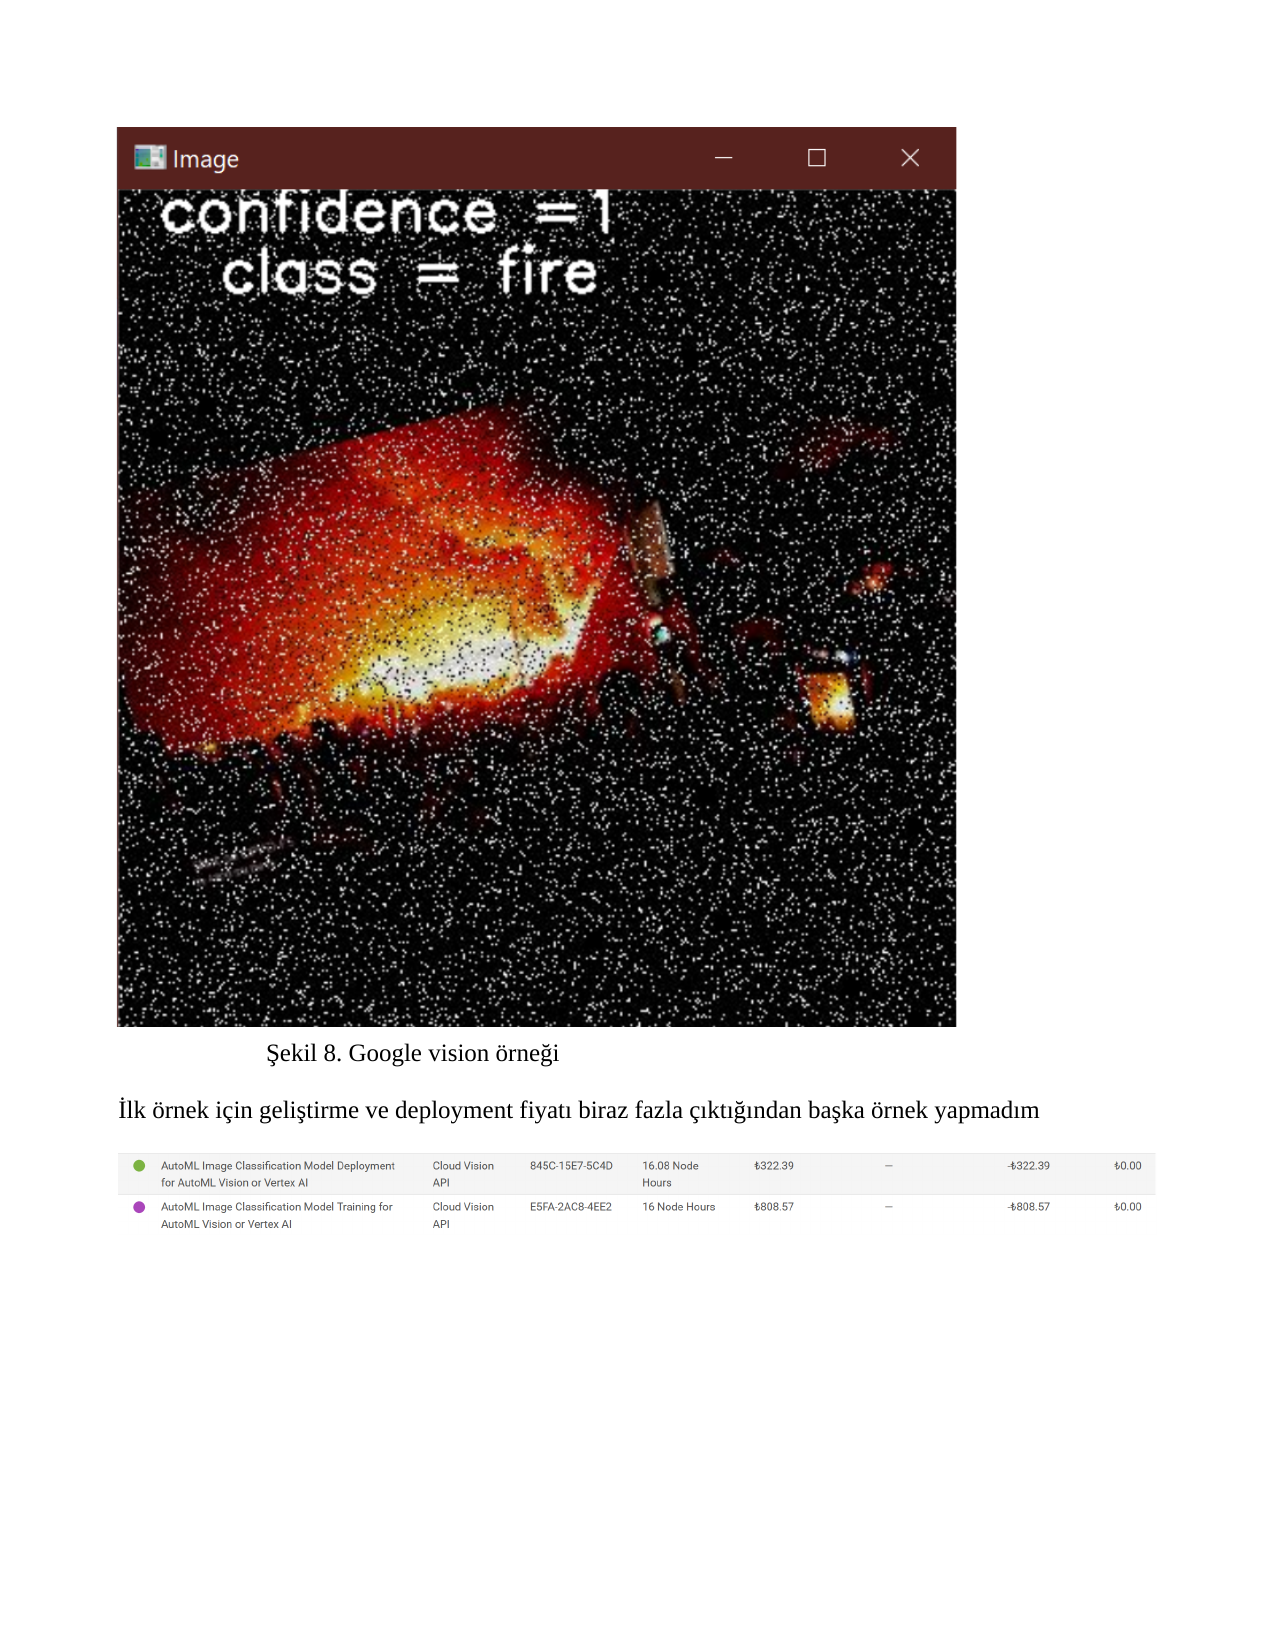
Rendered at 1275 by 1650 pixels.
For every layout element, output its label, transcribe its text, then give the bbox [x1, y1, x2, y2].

picture [118, 1153, 1157, 1235]
picture [116, 127, 957, 1027]
text İlk örnek için geliştirme ve deployment fiyatı biraz fazla çıktığından başka örnek yapmadım [118, 1096, 1157, 1124]
text Şekil 8. Google vision örneği [118, 1038, 1157, 1067]
